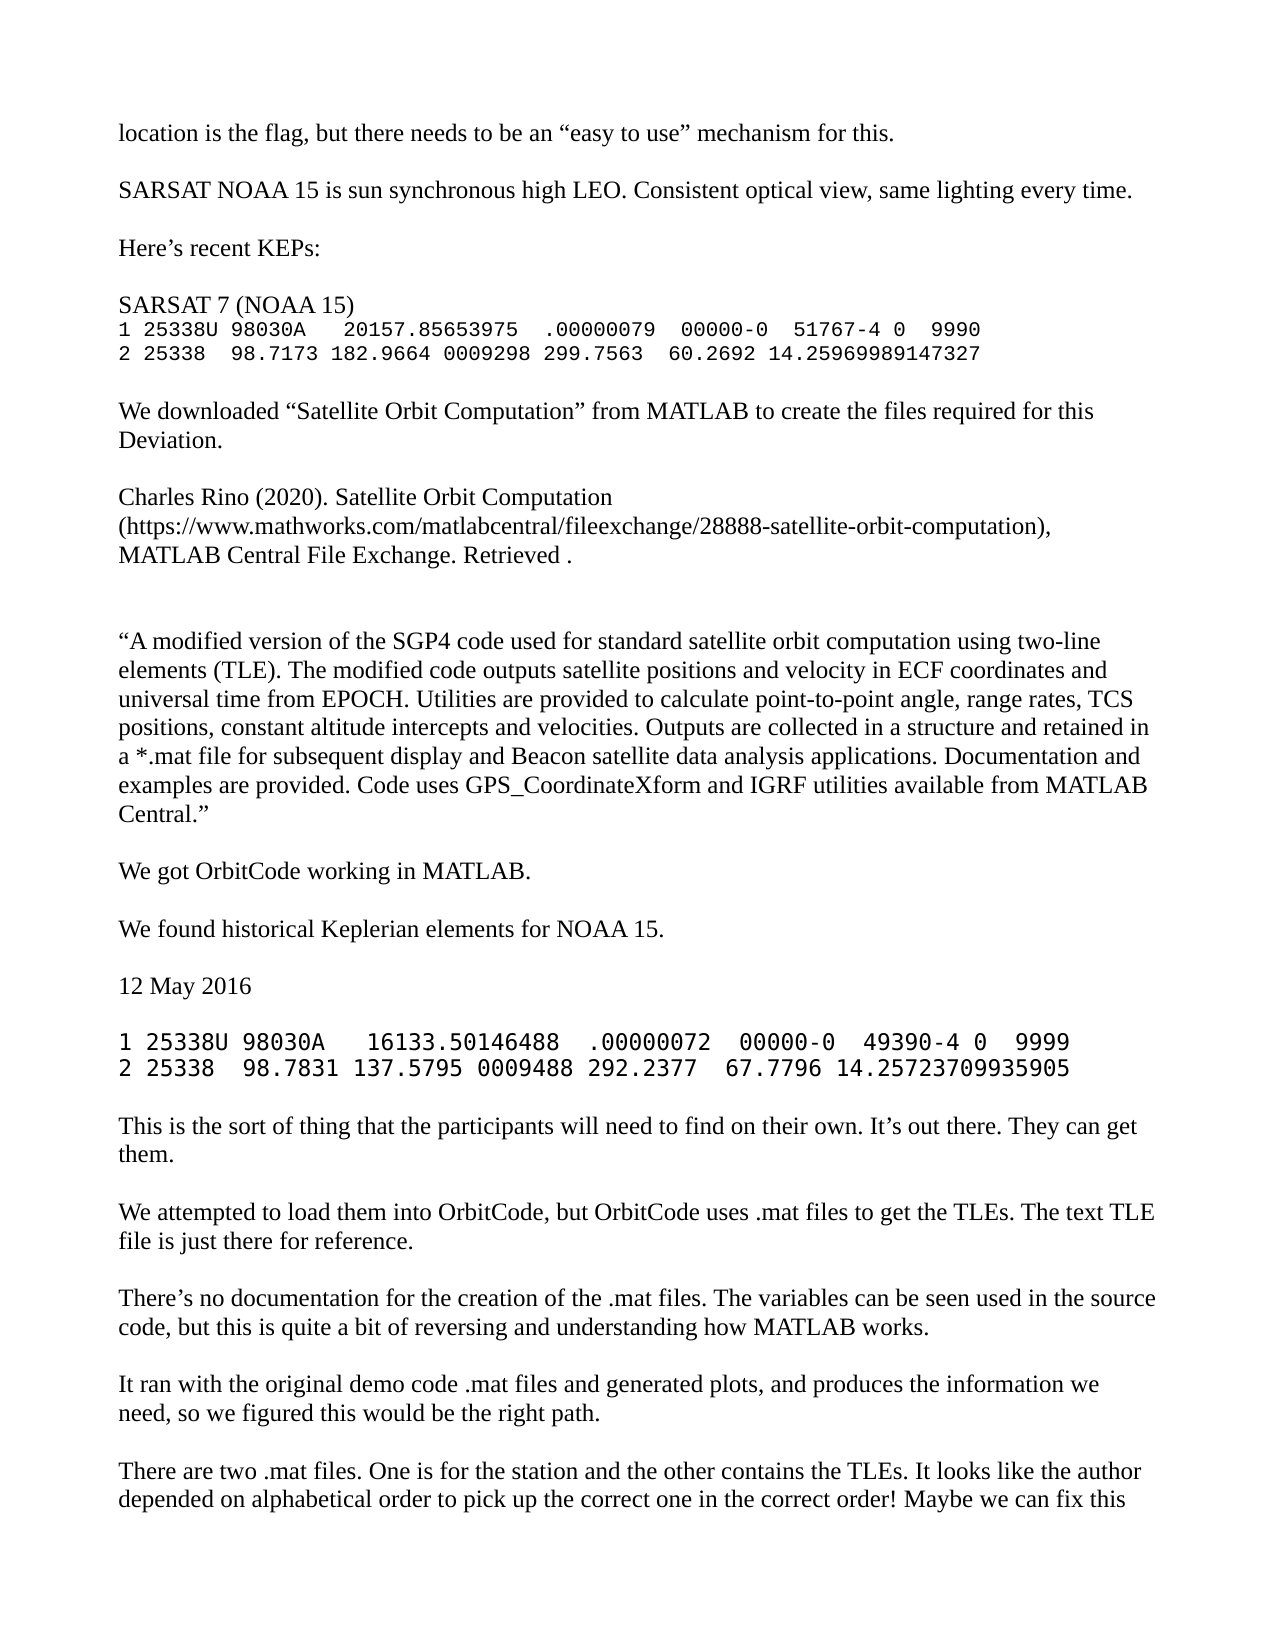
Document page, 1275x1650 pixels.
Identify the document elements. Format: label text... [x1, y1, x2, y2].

text “A modified version of the SGP4 code used for standard satellite orbit computation using two-line elements (TLE). The modified code outputs satellite positions and velocity in ECF coordinates and universal time from EPOCH. Utilities are provided to calculate point-to-point angle, range rates, TCS positions, constant altitude intercepts and velocities. Outputs are collected in a structure and retained in a *.mat file for subsequent display and Beacon satellite data analysis applications. Documentation and examples are provided. Code uses GPS_CoordinateXform and IGRF utilities available from MATLAB Central.” [118, 626, 1157, 827]
text 2 25338 98.7831 137.5795 0009488 292.2377 67.7796 14.25723709935905 This is the sort of thing that the participants will need to find on their own. It’s out there. They can get them. We attempted to load them into OrbitCode, but OrbitCode uses .mat files to get the TLEs. The text TLE file is just there for reference. There’s no documentation for the creation of the .mat files. The variables can be seen used in the source code, but this is quite a bit of reversing and understanding how MATLAB works. It ran with the original demo code .mat files and generated plots, and produces the information we need, so we figured this would be the right path. There are two .mat files. One is for the station and the other contains the TLEs. It looks like the author depended on alphabetical order to pick up the correct one in the correct order! Maybe we can fix this [118, 1055, 1157, 1513]
text 2 25338 98.7173 182.9664 0009298 299.7563 60.2692 14.25969989147327 [118, 343, 1157, 367]
text We downloaded “Satellite Orbit Computation” from MATLAB to create the files required for this Deviation. Charles Rino (2020). Satellite Orbit Computation (https://www.mathworks.com/matlabcentral/fileexchange/28888-satellite-orbit-computation), MATLAB Central File Exchange. Retrieved . [118, 396, 1157, 569]
text We got OrbitCode working in MATLAB. We found historical Keplerian elements for NOAA 15. [118, 856, 1157, 942]
text 1 25338U 98030A 20157.85653975 .00000079 00000-0 51767-4 0 9990 [118, 319, 1157, 343]
text 12 May 2016 1 25338U 98030A 16133.50146488 .00000072 00000-0 49390-4 0 9999 [118, 971, 1157, 1055]
text location is the flag, but there needs to be an “easy to use” mechanism for this. SARSAT NOAA 15 is sun synchronous high LEO. Consistent optical view, same lighting every time. Here’s recent KEPs: SARSAT 7 (NOAA 15) [118, 118, 1157, 319]
